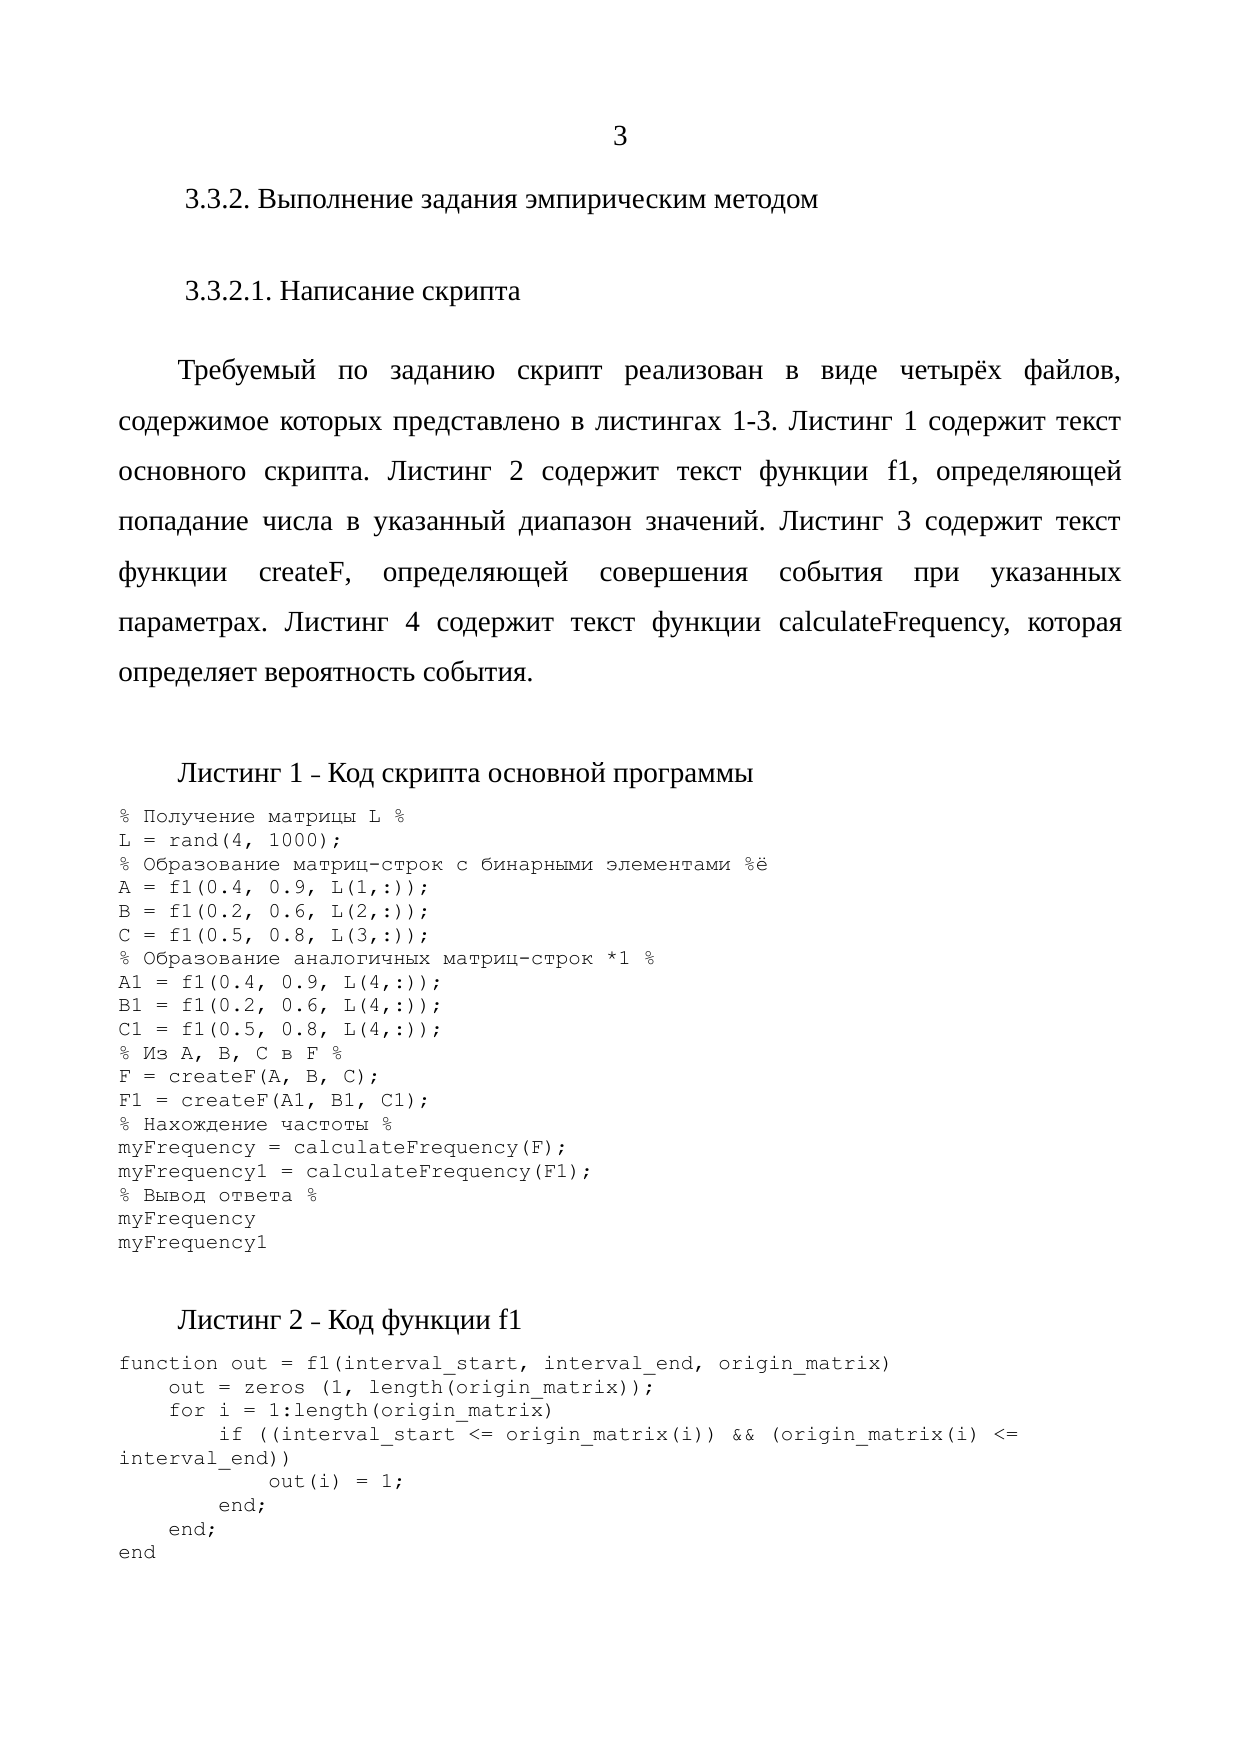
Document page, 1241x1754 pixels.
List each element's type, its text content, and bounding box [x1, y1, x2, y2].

text end; [118, 1494, 1122, 1518]
text myFrequency [118, 1207, 1122, 1231]
text out(i) = 1; [118, 1470, 1122, 1494]
text % Образование аналогичных матриц-строк *1 % [118, 947, 1122, 971]
subtitle Выполнение задания эмпирическим методом [118, 181, 1122, 215]
text if ((interval_start <= origin_matrix(i)) && (origin_matrix(i) <= interval_end)) [118, 1423, 1122, 1470]
text A = f1(0.4, 0.9, L(1,:)); [118, 876, 1122, 900]
text L = rand(4, 1000); [118, 829, 1122, 853]
text out = zeros (1, length(origin_matrix)); [118, 1376, 1122, 1399]
text % Вывод ответа % [118, 1184, 1122, 1207]
text B1 = f1(0.2, 0.6, L(4,:)); [118, 994, 1122, 1018]
text % Нахождение частоты % [118, 1113, 1122, 1136]
subtitle Написание скрипта [118, 273, 1122, 306]
text B = f1(0.2, 0.6, L(2,:)); [118, 900, 1122, 923]
text Листинг 1 ˗ Код скрипта основной программы [118, 755, 1122, 788]
text F1 = createF(A1, B1, C1); [118, 1089, 1122, 1113]
text % Образование матриц-строк с бинарными элементами %ё [118, 853, 1122, 876]
text function out = f1(interval_start, interval_end, origin_matrix) [118, 1352, 1122, 1376]
text % Из A, B, C в F % [118, 1042, 1122, 1065]
text for i = 1:length(origin_matrix) [118, 1399, 1122, 1423]
text F = createF(A, B, C); [118, 1065, 1122, 1089]
text myFrequency = calculateFrequency(F); [118, 1136, 1122, 1160]
text myFrequency1 = calculateFrequency(F1); [118, 1160, 1122, 1184]
text Требуемый по заданию скрипт реализован в виде четырёх файлов, содержимое которых представлено в листингах 1-3. Листинг 1 содержит текст основного скрипта. Листинг 2 содержит текст функции f1, определяющей попадание числа в указанный диапазон значений. Листинг 3 содержит текст функции createF, определяющей совершения события при указанных параметрах. Листинг 4 содержит текст функции calculateFrequency, которая определяет вероятность события. [118, 352, 1122, 688]
text myFrequency1 [118, 1231, 1122, 1254]
text Листинг 2 ˗ Код функции f1 [118, 1302, 1122, 1335]
text end; [118, 1518, 1122, 1541]
text C = f1(0.5, 0.8, L(3,:)); [118, 923, 1122, 947]
text end [118, 1541, 1122, 1565]
text % Получение матрицы L % [118, 805, 1122, 829]
text C1 = f1(0.5, 0.8, L(4,:)); [118, 1018, 1122, 1042]
text A1 = f1(0.4, 0.9, L(4,:)); [118, 971, 1122, 994]
